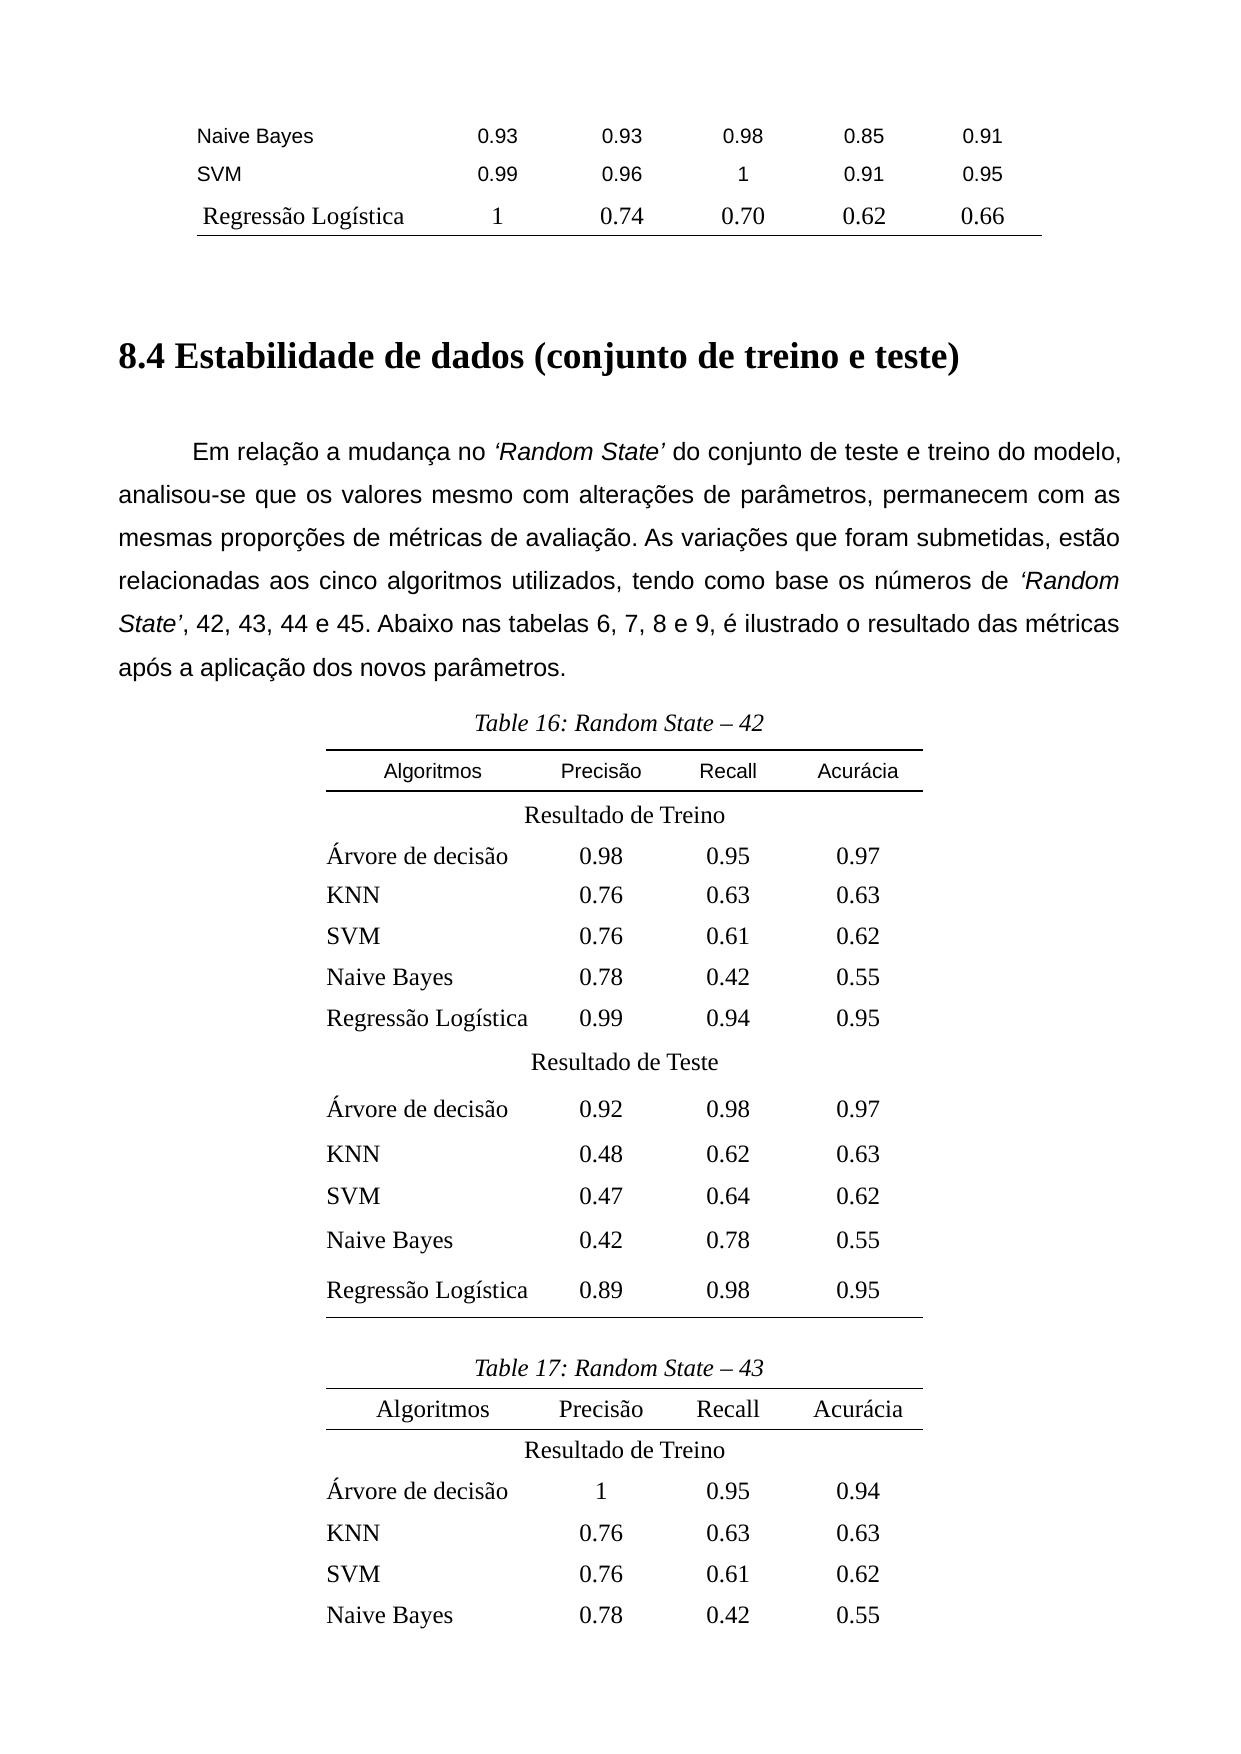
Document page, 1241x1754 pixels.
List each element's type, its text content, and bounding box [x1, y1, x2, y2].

table_cell 0.62 [793, 1553, 923, 1594]
table_cell 0.74 [563, 195, 681, 235]
table_cell Árvore de decisão [326, 1470, 539, 1512]
table_cell 0.76 [539, 1512, 663, 1552]
table_header Algoritmos [326, 1389, 539, 1428]
table_header Acurácia [793, 1389, 923, 1428]
table_cell 0.92 [539, 1084, 663, 1133]
table_cell 0.98 [663, 1084, 793, 1133]
table_cell 0.76 [539, 915, 663, 956]
table_cell 0.91 [923, 118, 1042, 153]
table_header Recall [663, 1389, 793, 1428]
table_cell 0.78 [539, 1594, 663, 1636]
table_header Algoritmos [326, 751, 539, 790]
table_cell 0.42 [539, 1216, 663, 1263]
table_cell KNN [326, 1133, 539, 1174]
table_header Precisão [539, 751, 663, 790]
table_cell 0.61 [663, 915, 793, 956]
table_cell 0.63 [793, 1133, 923, 1174]
table_cell 0.42 [663, 1594, 793, 1636]
table_cell 0.95 [663, 1470, 793, 1512]
table_cell 0.96 [563, 153, 681, 195]
table_cell 0.99 [433, 153, 563, 195]
table_cell Naive Bayes [326, 956, 539, 997]
table_cell Regressão Logística [326, 1264, 539, 1317]
table_cell KNN [326, 874, 539, 915]
table_cell Resultado de Treino [326, 1430, 923, 1470]
table_cell 0.93 [433, 118, 563, 153]
table_cell 0.98 [539, 838, 663, 874]
table_cell 0.97 [793, 1084, 923, 1133]
text Em relação a mudança no ‘Random State’ do conjunto de teste e treino do modelo, analisou-se que os valores mesmo com alterações de parâmetros, permanecem com as mesmas proporções de métricas de avaliação. As variações que foram submetidas, estão relacionadas aos cinco algoritmos utilizados, tendo como base os números de ‘Random State’, 42, 43, 44 e 45. Abaixo nas tabelas 6, 7, 8 e 9, é ilustrado o resultado das métricas após a aplicação dos novos parâmetros. [118, 437, 1122, 681]
table_cell 0.76 [539, 874, 663, 915]
table_cell SVM [197, 153, 432, 195]
table_cell Resultado de Treino [326, 792, 923, 838]
table_cell 1 [433, 195, 563, 235]
text Table 17: Random State – 43 [118, 1353, 1122, 1382]
table_cell Árvore de decisão [326, 1084, 539, 1133]
table_cell 0.91 [805, 153, 923, 195]
table_cell 0.78 [539, 956, 663, 997]
table_cell 0.63 [793, 1512, 923, 1552]
table_cell Árvore de decisão [326, 838, 539, 874]
table_cell 0.55 [793, 956, 923, 997]
table_cell 0.63 [793, 874, 923, 915]
text Table 16: Random State – 42 [118, 708, 1122, 737]
table_cell Naive Bayes [326, 1216, 539, 1263]
table_cell 0.78 [663, 1216, 793, 1263]
table_cell 0.85 [805, 118, 923, 153]
table_cell Naive Bayes [326, 1594, 539, 1636]
table_cell 0.95 [793, 997, 923, 1038]
table_cell 0.62 [805, 195, 923, 235]
table_cell 0.98 [681, 118, 805, 153]
table_cell SVM [326, 1174, 539, 1216]
table_cell 0.89 [539, 1264, 663, 1317]
table_cell 0.95 [663, 838, 793, 874]
table_cell 0.94 [663, 997, 793, 1038]
subtitle 8.4 Estabilidade de dados (conjunto de treino e teste) [118, 334, 1122, 377]
table_cell SVM [326, 1553, 539, 1594]
table_cell 0.99 [539, 997, 663, 1038]
table_cell KNN [326, 1512, 539, 1552]
table_cell Regressão Logística [326, 997, 539, 1038]
table_cell Regressão Logística [197, 195, 432, 235]
table_cell 0.97 [793, 838, 923, 874]
table_cell 0.95 [923, 153, 1042, 195]
table_cell 0.98 [663, 1264, 793, 1317]
table_cell 0.62 [793, 915, 923, 956]
table_cell 0.62 [663, 1133, 793, 1174]
table_header Acurácia [793, 751, 923, 790]
table_cell 0.55 [793, 1216, 923, 1263]
table_cell 0.42 [663, 956, 793, 997]
table_cell 0.95 [793, 1264, 923, 1317]
table_cell 0.76 [539, 1553, 663, 1594]
table_cell Resultado de Teste [326, 1039, 923, 1084]
table_cell 0.94 [793, 1470, 923, 1512]
table_cell 0.62 [793, 1174, 923, 1216]
table_cell 0.64 [663, 1174, 793, 1216]
table_cell 0.66 [923, 195, 1042, 235]
table_cell 0.93 [563, 118, 681, 153]
table_cell 0.55 [793, 1594, 923, 1636]
table_cell 1 [539, 1470, 663, 1512]
table_cell 1 [681, 153, 805, 195]
table_cell 0.48 [539, 1133, 663, 1174]
table_cell 0.61 [663, 1553, 793, 1594]
table_cell 0.47 [539, 1174, 663, 1216]
table_header Precisão [539, 1389, 663, 1428]
table_cell Naive Bayes [197, 118, 432, 153]
table_cell 0.70 [681, 195, 805, 235]
table_header Recall [663, 751, 793, 790]
table_cell 0.63 [663, 1512, 793, 1552]
table_cell SVM [326, 915, 539, 956]
table_cell 0.63 [663, 874, 793, 915]
